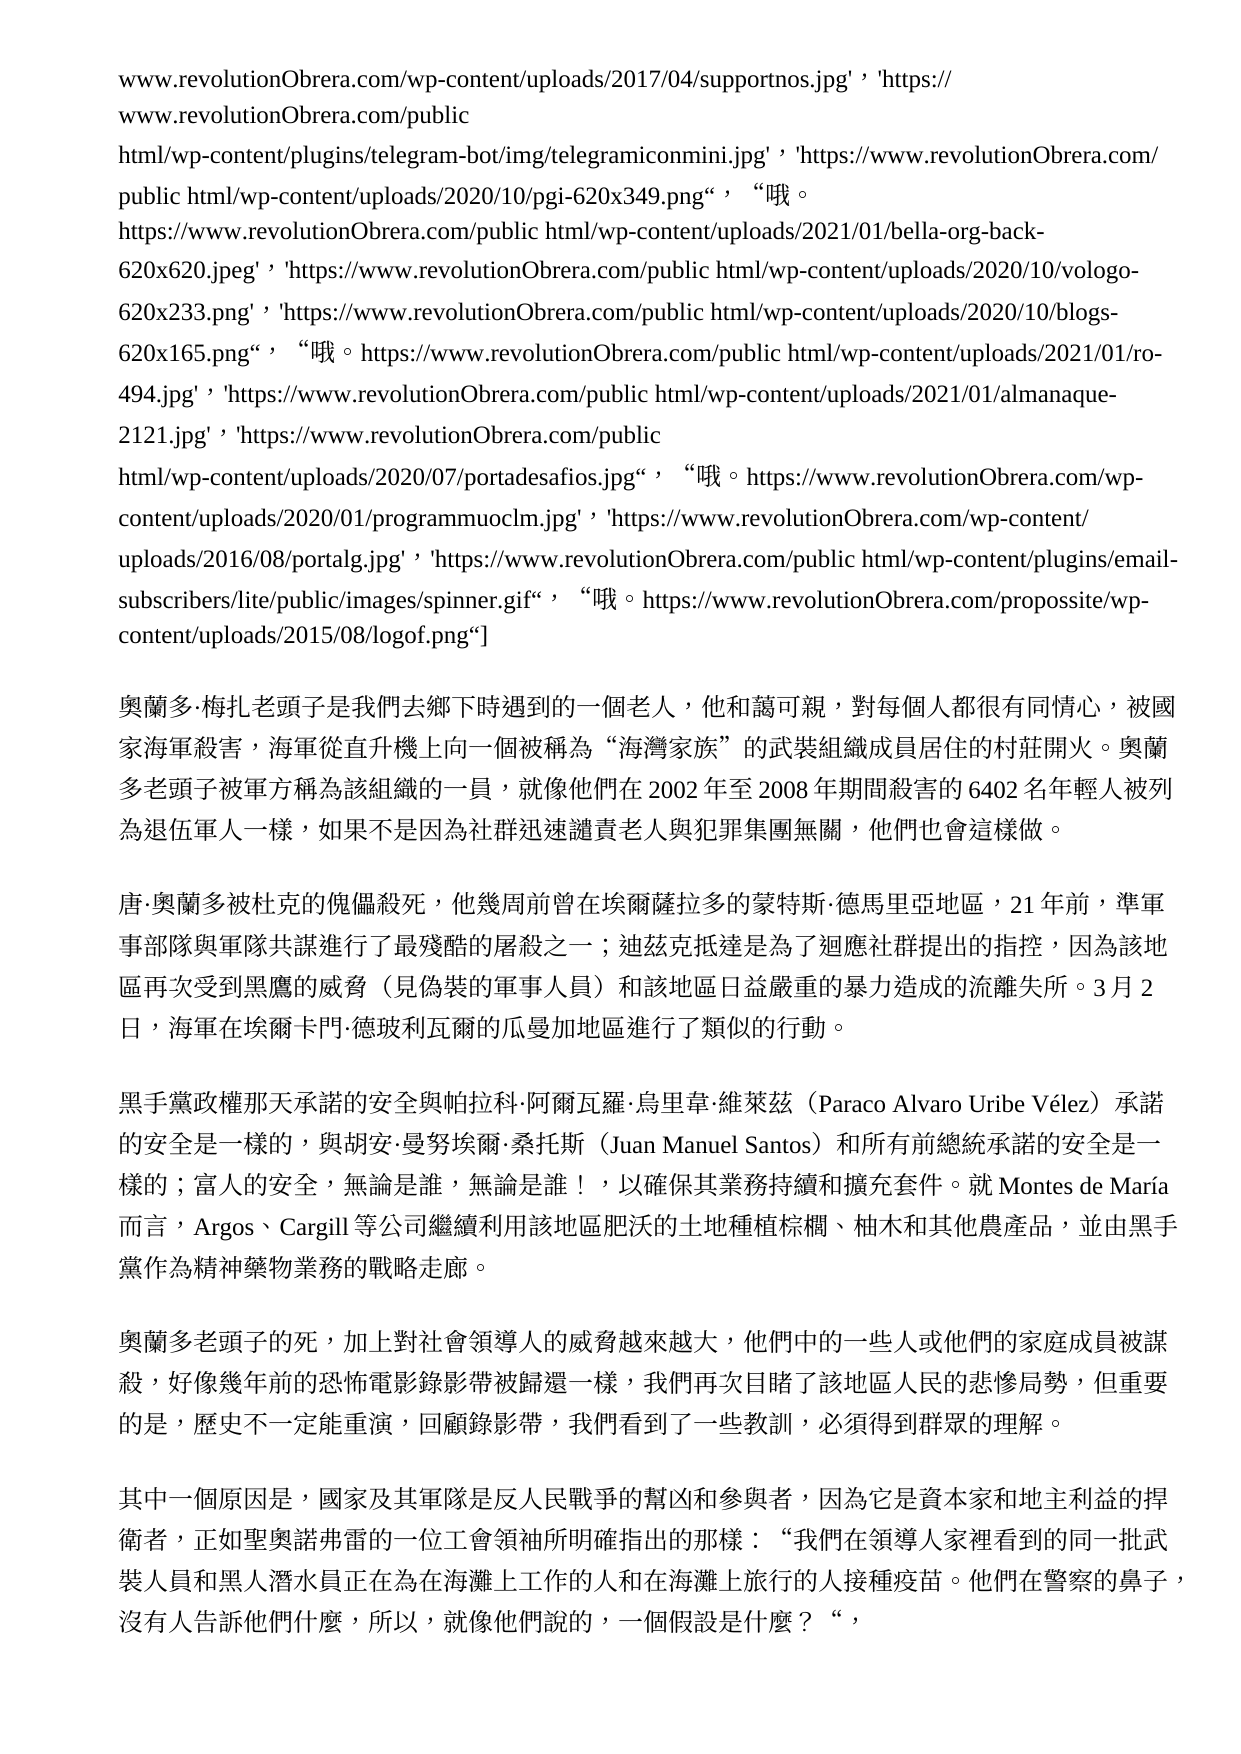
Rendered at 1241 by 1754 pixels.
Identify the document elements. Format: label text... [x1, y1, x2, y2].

text https://www.revolutionobrera.com/public html/wp-content/uploads/2021/03/montes-de-maria-2.jpg 2021-03-05T15:46:36-05:00 https://www.revolutionObrera.com/author/root/ [地]https://www.revolutionObrera.com/public html/wp-content/uploads/2016/03/aguila-250x245.jpg'，'https://www.revolutionObrera.com/public html/wp-content/uploads/2020/03/diapositiva14-520x245.jpg'，'https://www.revolutionObrera.com/public html/wp-content/uploads/2020/09/oposicion-1-520x245.jpg'，“哦。https://www.revolutionObrera.com/wp-content/uploads/2017/04/supportnos.jpg'，'https://www.revolutionObrera.com/public html/wp-content/plugins/telegram-bot/img/telegramiconmini.jpg'，'https://www.revolutionObrera.com/public html/wp-content/uploads/2020/10/pgi-620x349.png“，“哦。https://www.revolutionObrera.com/public html/wp-content/uploads/2021/01/bella-org-back-620x620.jpeg'，'https://www.revolutionObrera.com/public html/wp-content/uploads/2020/10/vologo-620x233.png'，'https://www.revolutionObrera.com/public html/wp-content/uploads/2020/10/blogs-620x165.png“，“哦。https://www.revolutionObrera.com/public html/wp-content/uploads/2021/01/ro-494.jpg'，'https://www.revolutionObrera.com/public html/wp-content/uploads/2021/01/almanaque-2121.jpg'，'https://www.revolutionObrera.com/public html/wp-content/uploads/2020/07/portadesafios.jpg“，“哦。https://www.revolutionObrera.com/wp-content/uploads/2020/01/programmuoclm.jpg'，'https://www.revolutionObrera.com/wp-content/uploads/2016/08/portalg.jpg'，'https://www.revolutionObrera.com/public html/wp-content/plugins/email-subscribers/lite/public/images/spinner.gif“，“哦。https://www.revolutionObrera.com/propossite/wp-content/uploads/2015/08/logof.png“] 奧蘭多·梅扎老頭子是我們去鄉下時遇到的一個老人，他和藹可親，對每個人都很有同情心，被國家海軍殺害，海軍從直升機上向一個被稱為“海灣家族”的武裝組織成員居住的村莊開火。奧蘭多老頭子被軍方稱為該組織的一員，就像他們在2002年至2008年期間殺害的6402名年輕人被列為退伍軍人一樣，如果不是因為社群迅速譴責老人與犯罪集團無關，他們也會這樣做。 唐·奧蘭多被杜克的傀儡殺死，他幾周前曾在埃爾薩拉多的蒙特斯·德馬里亞地區，21年前，準軍事部隊與軍隊共謀進行了最殘酷的屠殺之一；迪茲克抵達是為了迴應社群提出的指控，因為該地區再次受到黑鷹的威脅（見偽裝的軍事人員）和該地區日益嚴重的暴力造成的流離失所。3月2日，海軍在埃爾卡門·德玻利瓦爾的瓜曼加地區進行了類似的行動。 黑手黨政權那天承諾的安全與帕拉科·阿爾瓦羅·烏里韋·維萊茲（Paraco Alvaro Uribe Vélez）承諾的安全是一樣的，與胡安·曼努埃爾·桑托斯（Juan Manuel Santos）和所有前總統承諾的安全是一樣的；富人的安全，無論是誰，無論是誰！，以確保其業務持續和擴充套件。就Montes de María而言，Argos、Cargill等公司繼續利用該地區肥沃的土地種植棕櫚、柚木和其他農產品，並由黑手黨作為精神藥物業務的戰略走廊。 奧蘭多老頭子的死，加上對社會領導人的威脅越來越大，他們中的一些人或他們的家庭成員被謀殺，好像幾年前的恐怖電影錄影帶被歸還一樣，我們再次目睹了該地區人民的悲慘局勢，但重要的是，歷史不一定能重演，回顧錄影帶，我們看到了一些教訓，必須得到群眾的理解。 其中一個原因是，國家及其軍隊是反人民戰爭的幫凶和參與者，因為它是資本家和地主利益的捍衛者，正如聖奧諾弗雷的一位工會領袖所明確指出的那樣：“我們在領導人家裡看到的同一批武裝人員和黑人潛水員正在為在海灘上工作的人和在海灘上旅行的人接種疫苗。他們在警察的鼻子，沒有人告訴他們什麼，所以，就像他們說的，一個假設是什麼？“， 國家機構、機構、國會、政治家……不會幫助保護人民的生命；聖安東尼奧·德爾·帕爾米託（Sucre）的非洲程序代表瑪麗娜·索利斯修女在全國受害者局說，在談到和平委員會的訪問時：“3月2日星期二，國會和平委員會來這裡是為了‘展示’……我這樣說是因為如果他們對這裡發生的事情有真正的歸屬感，他們就不會在這個關鍵時刻出現，而是會一直呆在這裡。他們必須看到人們害怕出去，因為如果他們確實看到了可怕的事情，而譴責他們的人就是死人。” 社會領導人的安全不是由國家提供的，這不僅是因為它是無效的和無效的，因為它發生在他們已經被殺的時候，而且因為它是要求敵人自己的殺手保護。 因此，最重要的教訓是隻有人民才能拯救人民！在蒙特斯·德馬里亞，在薩拉多發生的事情不能再發生了；社群必須組織起來，以確保他們和他們的領導人得到保護；動員和鬥爭，以及在該國其他地區正在進行的鬥爭，必須擴大，並與受戰爭蹂躪的社群團結起來城市現在需要無限期地普遍失業，以便至少暫時停止對人民的戰爭。但歸根結底，迫切需要做好準備，推進徵用者的鬥爭，摧毀他們的軍隊，建立新的工農國家，用武裝人民自己保障人民的生命和安全。 [“阿爾瓦羅·烏里韋·維萊茲”，“海灣家族”，“杜克”，“埃爾薩拉多”，“埃爾薩拉多大屠殺”，“蒙特斯·德馬里亞”，“奧蘭多·梅扎”，“國家恐怖主義”] [118, 59, 1181, 1672]
